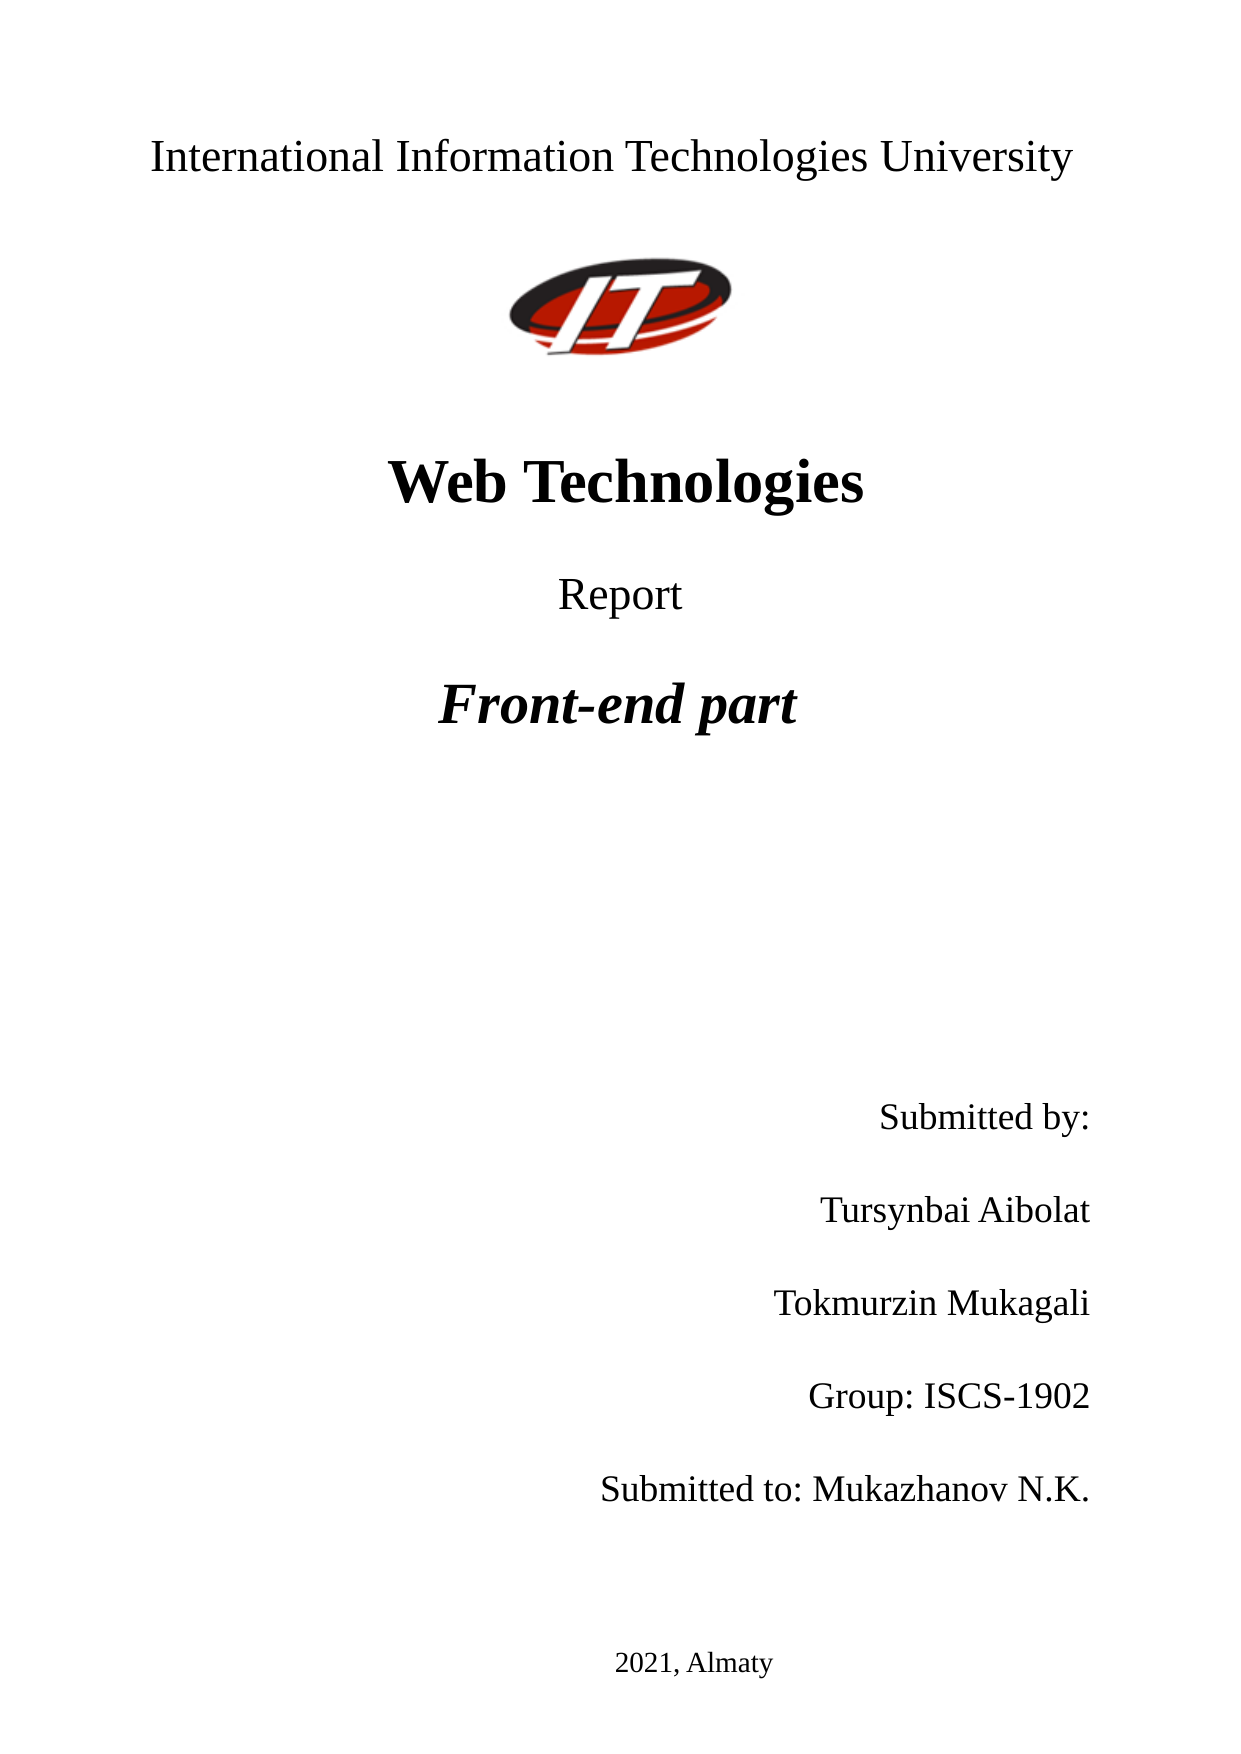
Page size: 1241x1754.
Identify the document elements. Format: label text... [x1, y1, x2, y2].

text Report [150, 566, 1090, 619]
text Front-end part [150, 669, 1090, 736]
picture [497, 231, 755, 385]
text Submitted to: Mukazhanov N.K. [150, 1467, 1090, 1510]
text Tursynbai Aibolat [150, 1187, 1090, 1231]
text Tokmurzin Mukagali [150, 1281, 1090, 1324]
text Group: ISCS-1902 [150, 1374, 1090, 1417]
text Submitted by: [150, 1094, 1090, 1137]
text International Information Technologies University [150, 129, 1090, 181]
text Web Technologies [150, 444, 1090, 516]
